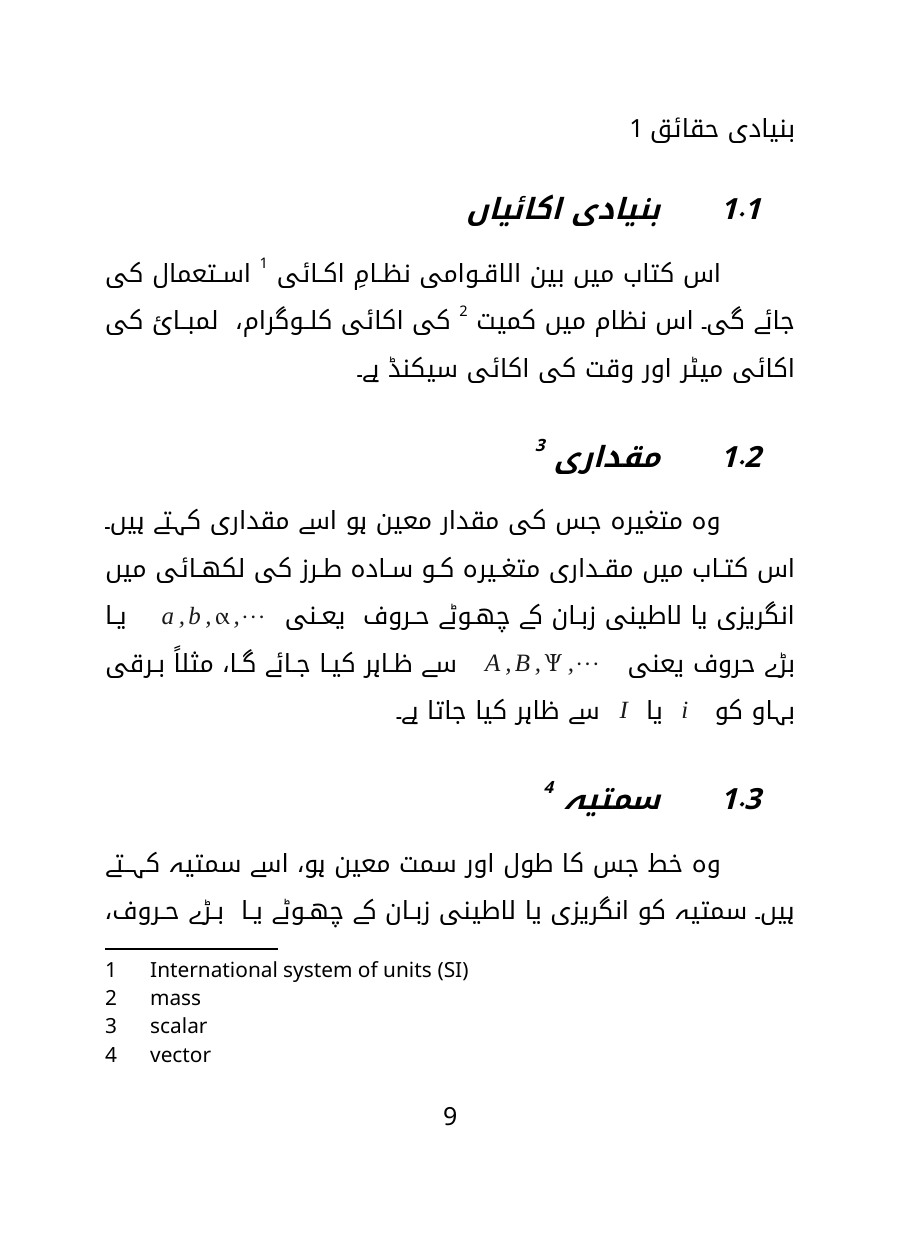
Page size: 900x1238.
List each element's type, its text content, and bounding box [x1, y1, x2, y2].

subtitle بنیادی اکائیاں [105, 182, 720, 238]
list vector [105, 1040, 795, 1068]
text International system of units (SI) [105, 955, 795, 983]
text وہ متغیرہ جس کی مقدار معین ہو اسے مقداری کہتے ہیں۔ اس کتاب میں مقداری متغیرہ کو سادہ طرز کی لکھائی میں انگریزی یا لاطینی زبان کے چھوٹے حروف یعنی یا بڑے حروف یعنی سے ظاہر کیا جائے گا، مثلاً برقی بہاو کو یاسے ظاہر کیا جاتا ہے۔ [105, 498, 795, 735]
text اس کتاب میں بین الاقوامی نظامِ اکائی استعمال کی جائے گی۔ اس نظام میں کمیت کی اکائی کلوگرام، لمبائ کی اکائی میٹر اور وقت کی اکائی سیکنڈ ہے۔ [105, 250, 795, 392]
text mass [105, 983, 795, 1012]
subtitle سمتیہ [105, 772, 720, 827]
subtitle مقداری [105, 430, 720, 485]
text وہ خط جس کا طول اور سمت معین ہو، اسے سمتیہ کہتے ہیں۔ سمتیہ کو انگریزی یا لاطینی زبان کے چھوٹے یا بڑے حروف، جن کو موٹے طرز کی لکھائی میں لکھا گیا ہو، سے ظاہر کیا جائے گا، مثلاً قوت کو سے ظاہر کیا جائے گا۔یہاں شکل 1.1 سے رجوع کرنا بہتر ہے۔ ایک ایسا سمتیہ جس کی طول ایک ہو، کو اکائی سمتیہ کہتے ہیں۔ اس کتاب میں اکائی سمتیہ کو انگریزی کے پہلے حرف جس کو موٹے طرز کی لکھائ میں لکھا گیا ہو اور جس پر ٹوپی کا نشان ہو سے ظاہر کیا جائے گا، مثلاً اکائی سمتیہخلاء کی تین عمودی سمتوں کو ظاہر کرتے ہیں۔میں، چھوٹی لکھائی میں، اس بات کی یاد دہانی کراتا ہے کہ یہ سمتیہ خلاء کی سمت کو ظاہر کرتا ہے۔ اگر کسی سمتیہ کی طول اور اس کی سمت کو علیحدہ علیحدہ لکھنا ہو تو اس کے طول کو ظاہر کرنے کے لئے سادہ طرز کی لکھائ میں وہی حرف استعمال کیا جائے گا جو اس سمتیہ کو ظاہر کرنے کے لئے، موٹے طرز کی لکھائی میں، استعمال کیا گیا ہو۔ یعنی سمتیہکی طول کوسے ظاہر کیا جائے گا۔ شکل میں سمتیہ کی طول، چار کے برابر ہے۔ اگر کسی سمتیہ کی سمت میں ایک اکائی سمتیہ بنایا جائے تو یہ اکائی سمتیہ اس سمتیہ کی سمت کو ظاہر کرتا ہے۔جیسے پہلے ذکر ہوا ہے ایسے اکائی سمتیہ کو انگریزی کے پہلے حرف، جس کو موٹے طرز کی لکھائ میں لکھا گیا ہو اور جس پر ٹوپی کا نشان ہو، سے ظاہر کیا جائے گا یعنی سمتیہکی سمت کوسے ظاہر کیا جائے گا۔یہاں، چھوٹی لکھائی میں ، اس بات کی یاد دہانی کراتا ہے کہ یہ اکائی سمتیہ کی سمت کو ظاہر کر رہا ہے۔ شکل میں چونکہ قوت دائیں جانب کو ہے لہٰذا اور برابر ہیں۔ [105, 840, 795, 935]
list scalar [105, 1012, 795, 1040]
